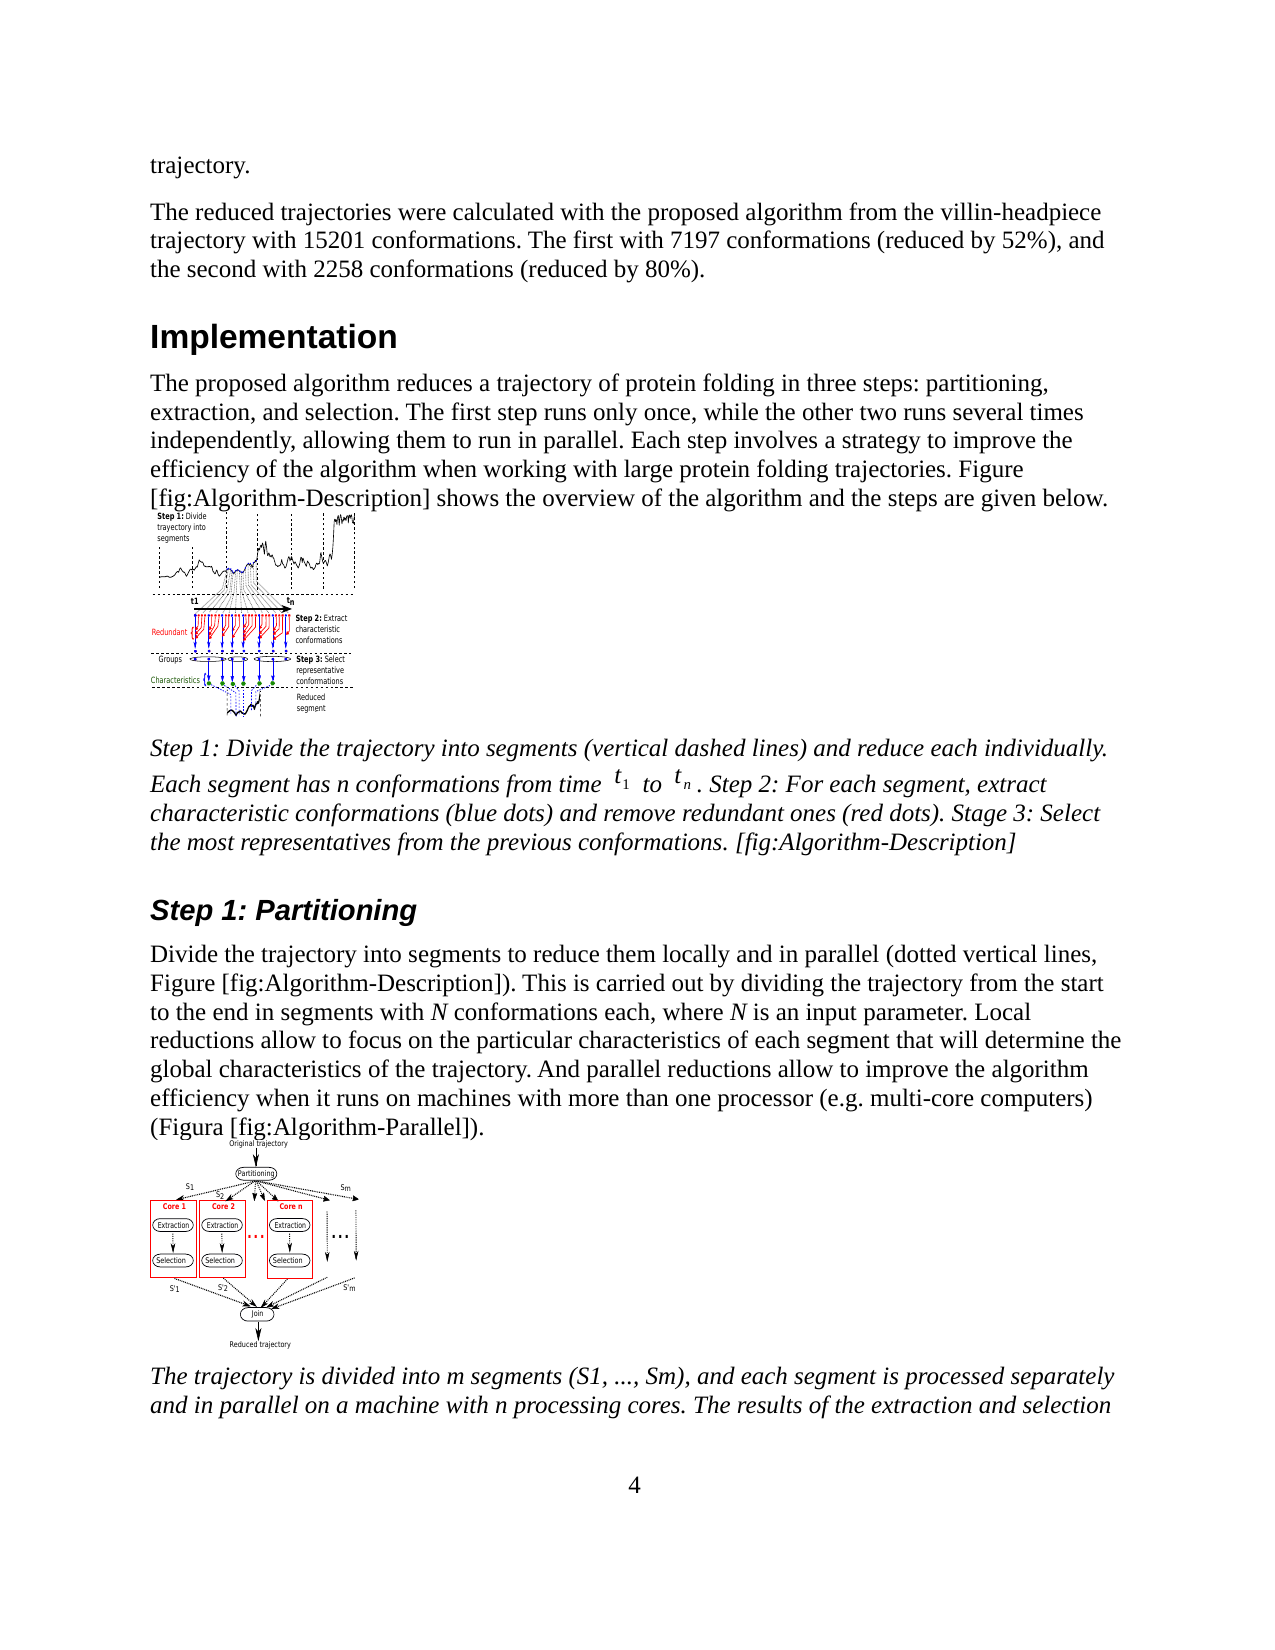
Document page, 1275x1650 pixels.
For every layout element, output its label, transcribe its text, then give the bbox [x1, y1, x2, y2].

text Step 1: Divide the trajectory into segments (vertical dashed lines) and reduce each individually. Each segment has n conformations from time to . Step 2: For each segment, extract characteristic conformations (blue dots) and remove redundant ones (red dots). Stage 3: Select the most representatives from the previous conformations. [fig:Algorithm-Description] [150, 733, 1125, 856]
text Divide the trajectory into segments to reduce them locally and in parallel (dotted vertical lines, Figure [fig:Algorithm-Description]). This is carried out by dividing the trajectory from the start to the end in segments with N conformations each, where N is an input parameter. Local reductions allow to focus on the particular characteristics of each segment that will determine the global characteristics of the trajectory. And parallel reductions allow to improve the algorithm efficiency when it runs on machines with more than one processor (e.g. multi-core computers) (Figura [fig:Algorithm-Parallel]). [150, 939, 1125, 1140]
text The proposed algorithm reduces a trajectory of protein folding in three steps: partitioning, extraction, and selection. The first step runs only once, while the other two runs several times independently, allowing them to run in parallel. Each step involves a strategy to improve the efficiency of the algorithm when working with large protein folding trajectories. Figure [fig:Algorithm-Description] shows the overview of the algorithm and the steps are given below. [150, 368, 1125, 512]
subtitle Implementation [150, 317, 1125, 356]
text trajectory. [150, 150, 1125, 179]
text The reduced trajectories were calculated with the proposed algorithm from the villin-headpiece trajectory with 15201 conformations. The first with 7197 conformations (reduced by 52%), and the second with 2258 conformations (reduced by 80%). [150, 197, 1125, 283]
text The trajectory is divided into m segments (S1, ..., Sm), and each segment is processed separately and in parallel on a machine with n processing cores. The results of the extraction and selection [150, 1361, 1125, 1419]
subtitle Step 1: Partitioning [150, 893, 1125, 927]
